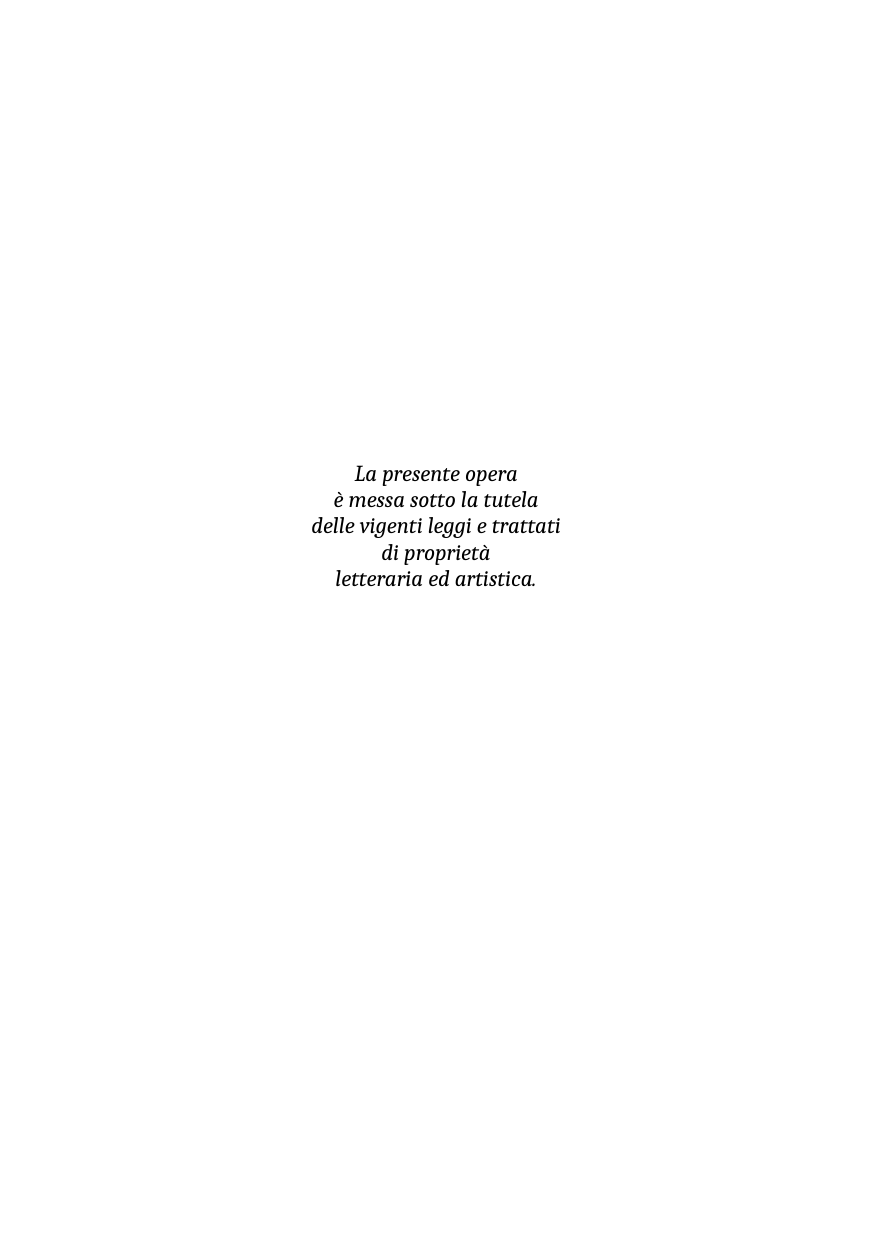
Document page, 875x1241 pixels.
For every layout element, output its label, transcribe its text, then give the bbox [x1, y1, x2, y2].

text di proprietà [106, 540, 768, 566]
text letteraria ed artistica. [106, 566, 768, 592]
text è messa sotto la tutela [106, 487, 768, 513]
text delle vigenti leggi e trattati [106, 513, 768, 540]
text La presente opera [106, 461, 768, 487]
